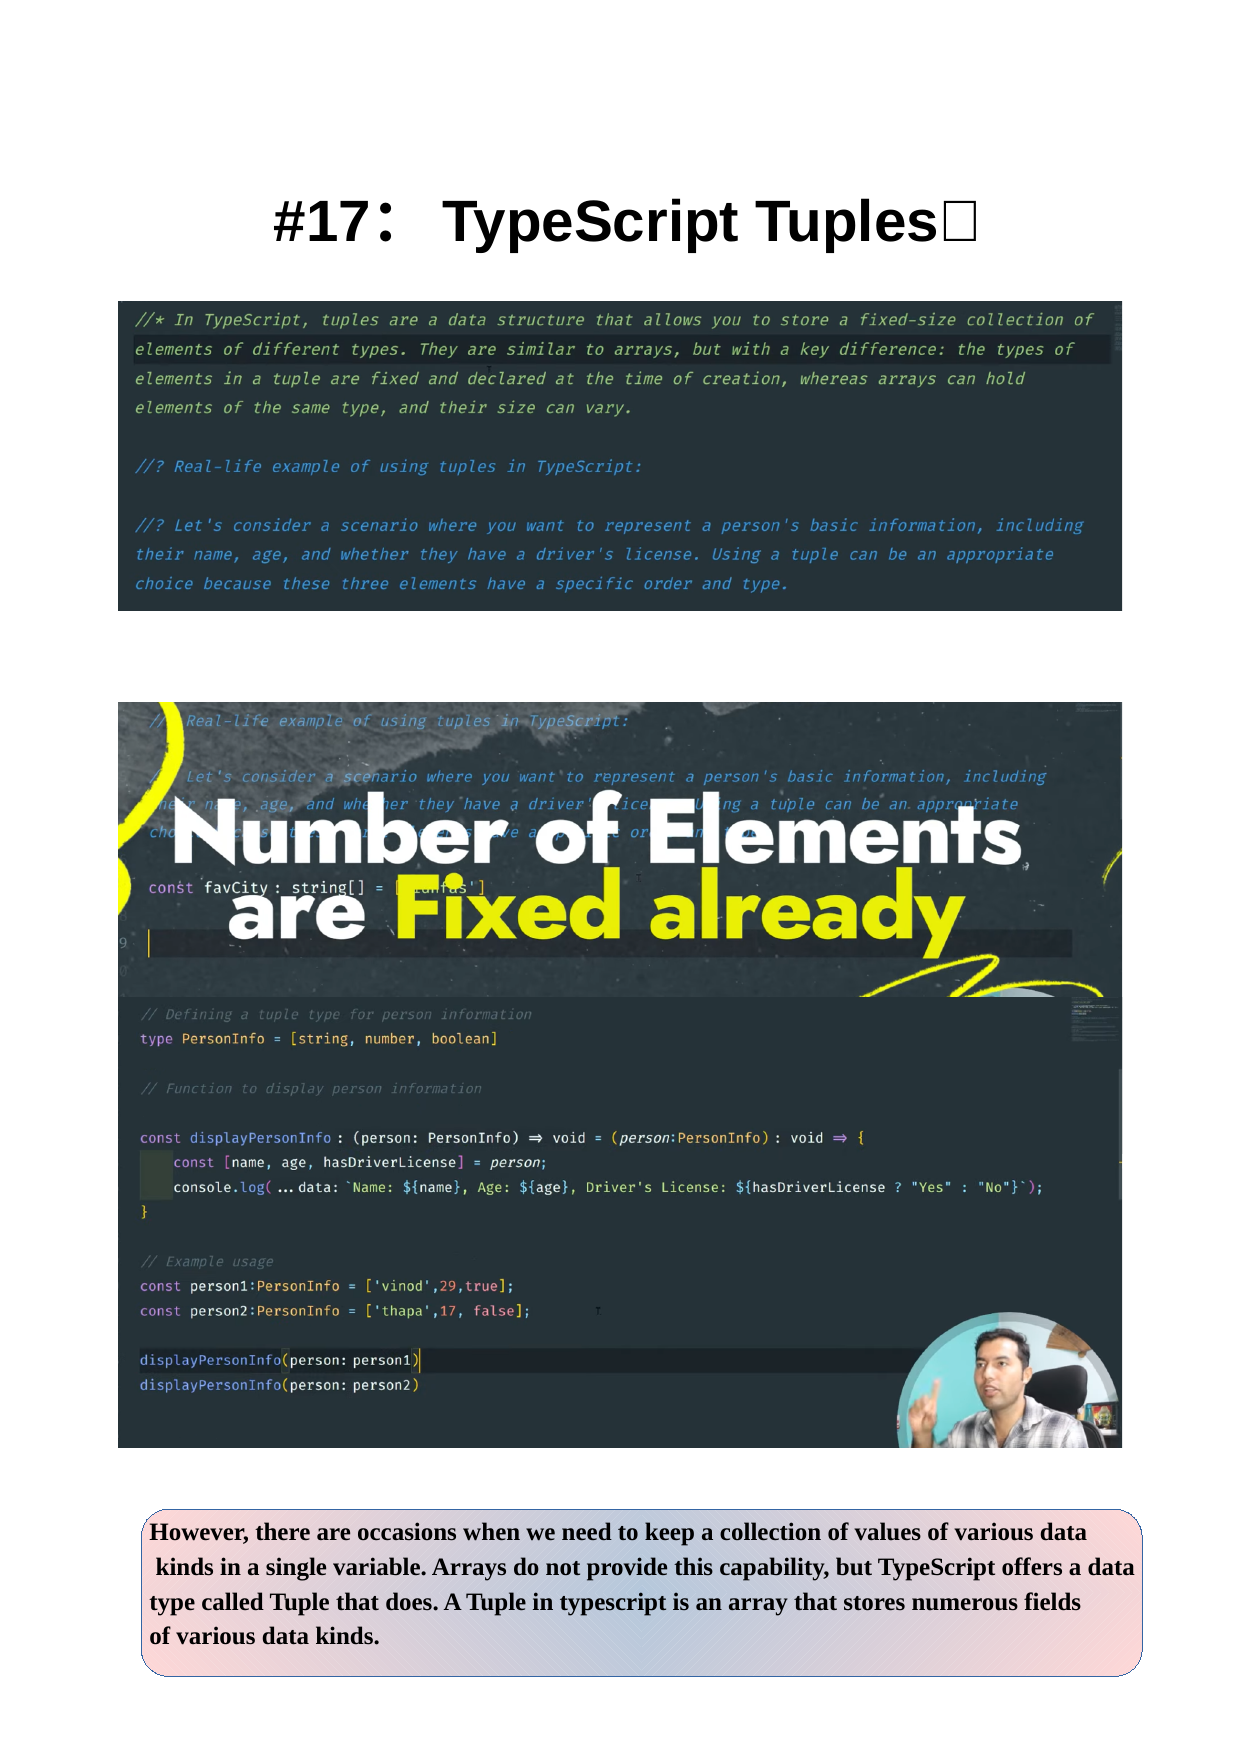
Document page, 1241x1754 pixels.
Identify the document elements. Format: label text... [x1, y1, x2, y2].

picture [118, 301, 1123, 611]
picture [118, 702, 1123, 1448]
title #17： TypeScript Tuples🔥 [118, 174, 1122, 258]
